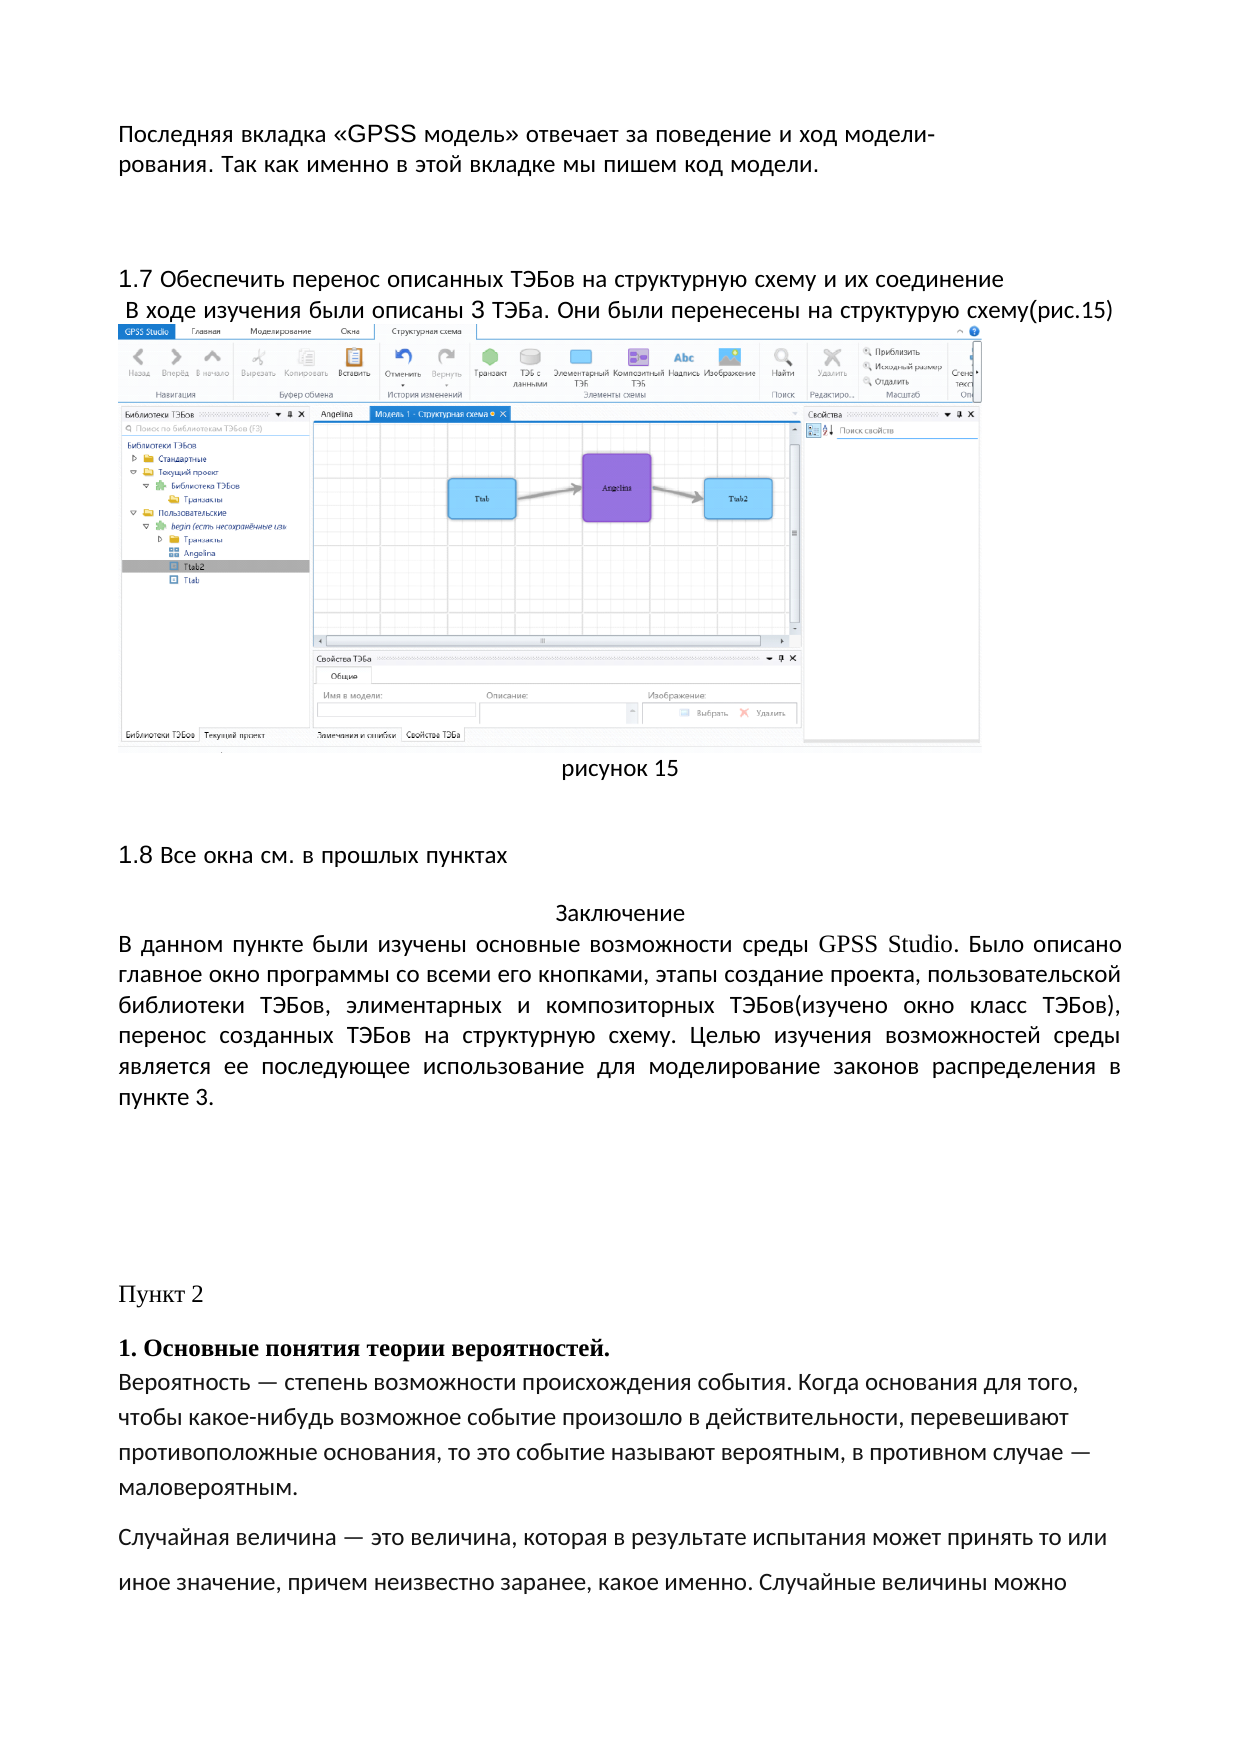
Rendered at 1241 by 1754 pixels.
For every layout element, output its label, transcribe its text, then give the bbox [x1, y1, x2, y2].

text Пункт 2 [118, 1279, 1122, 1308]
text 1.7 Обеспечить перенос описанных ТЭБов на структурную схему и их соединение [118, 263, 1122, 294]
text Вероятность — степень возможности происхождения события. Когда основания для того, чтобы какое-нибудь возможное событие произошло в действительности, перевешивают противоположные основания, то это событие называют вероятным, в противном случае — маловероятным. [118, 1366, 1122, 1502]
text рисунок 15 [118, 752, 1122, 783]
text 1.8 Все окна см. в прошлых пунктах [118, 839, 1122, 869]
text В ходе изучения были описаны 3 ТЭБа. Они были перенесены на структурую схему(рис.15) [118, 294, 1122, 324]
text Случайная величина — это величина, которая в результате испытания может принять то или иное значение, причем неизвестно заранее, какое именно. Случайные величины можно [118, 1521, 1122, 1597]
text Последняя вкладка «GPSS модель» отвечает за поведение и ход модели- [118, 118, 1122, 149]
text 1. Основные понятия теории вероятностей. [118, 1333, 1122, 1362]
text рования. Так как именно в этой вкладке мы пишем код модели. [118, 149, 1122, 179]
text В данном пункте были изучены основные возможности среды GPSS Studio. Было описано главное окно программы со всеми его кнопками, этапы создание проекта, пользовательской библиотеки ТЭБов, элиментарных и композиторных ТЭБов(изучено окно класс ТЭБов), перенос созданных ТЭБов на структурную схему. Целью изучения возможностей среды является ее последующее использование для моделирование законов распределения в пункте 3. [118, 928, 1122, 1111]
text Заключение [118, 897, 1122, 928]
